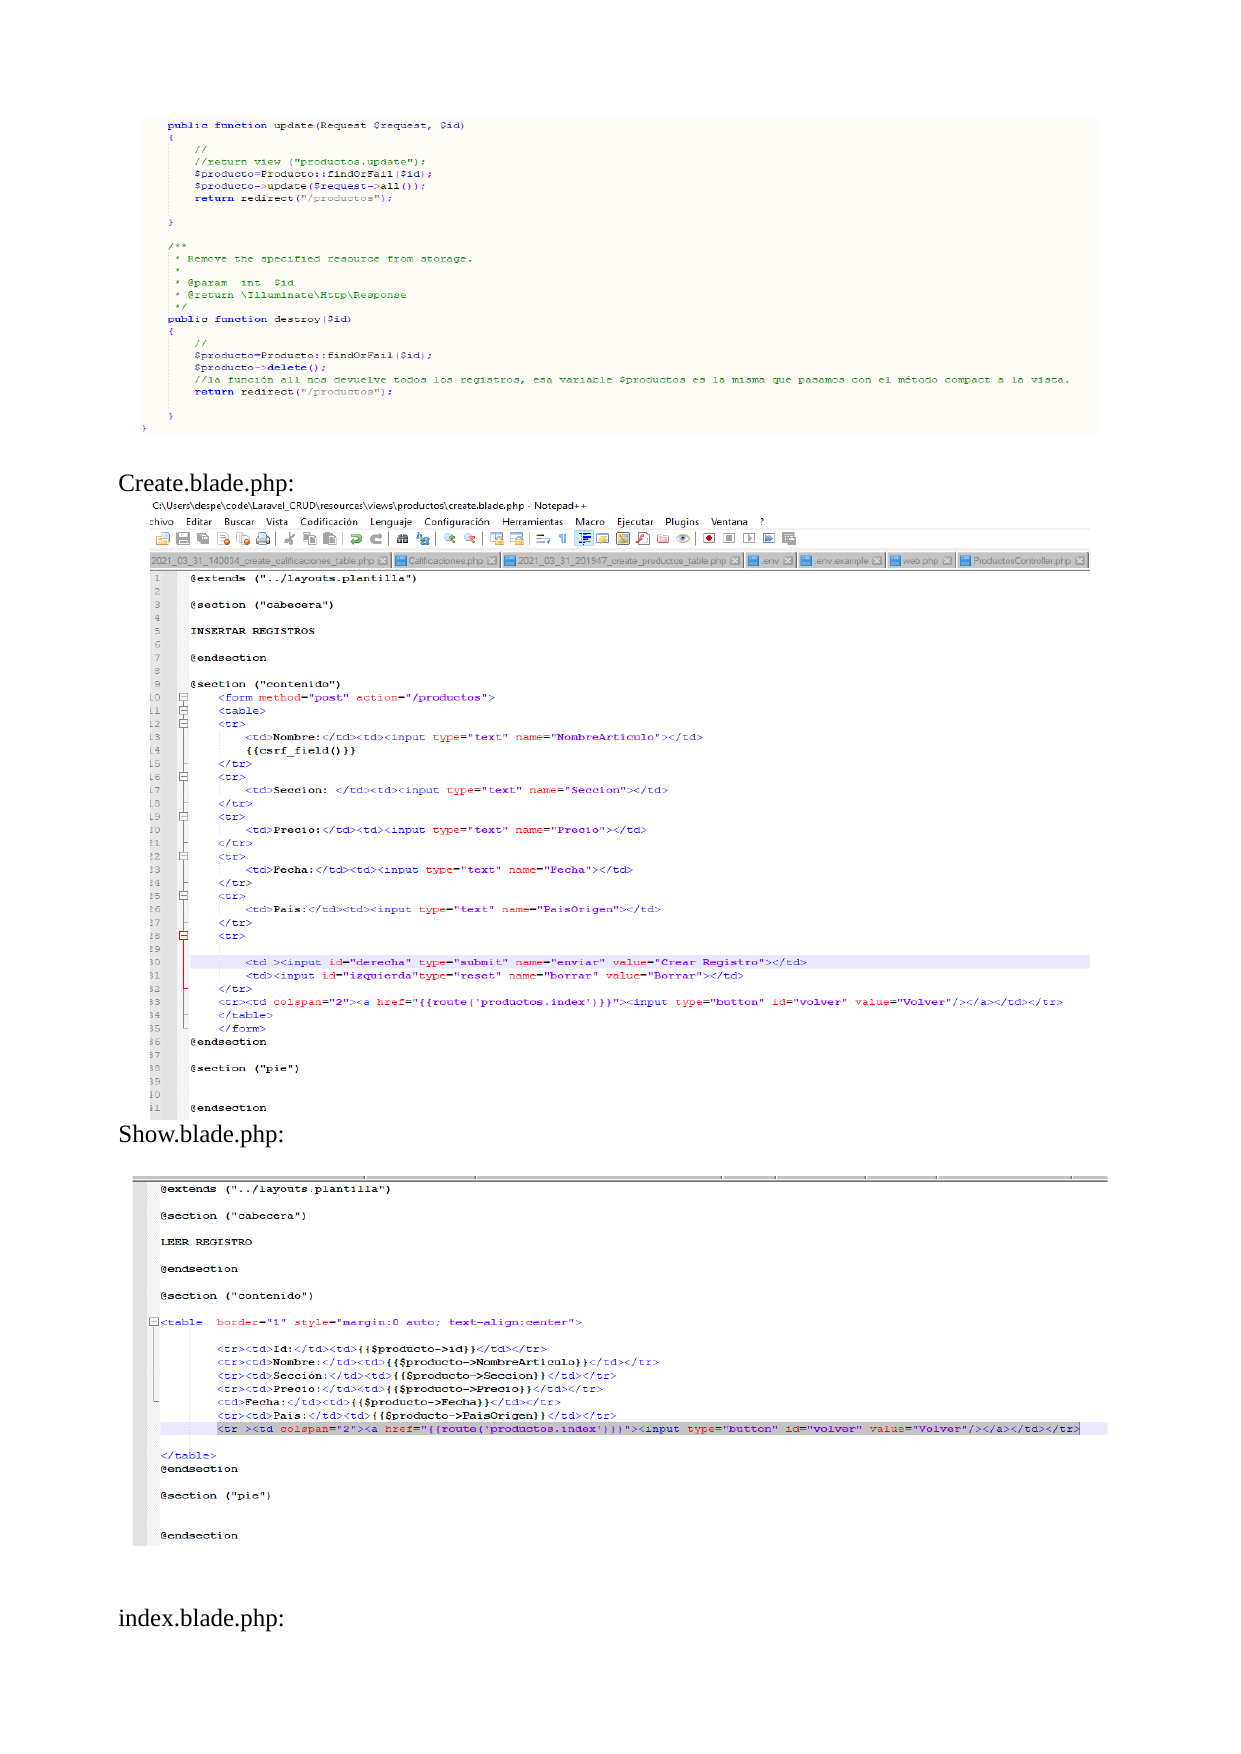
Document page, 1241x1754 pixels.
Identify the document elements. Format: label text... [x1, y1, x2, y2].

text index.blade.php: [118, 1603, 1122, 1632]
text Create.blade.php: [118, 468, 1122, 497]
text Show.blade.php: [118, 497, 1122, 1148]
picture [150, 496, 1091, 1120]
picture [140, 118, 1101, 439]
picture [132, 1176, 1108, 1546]
